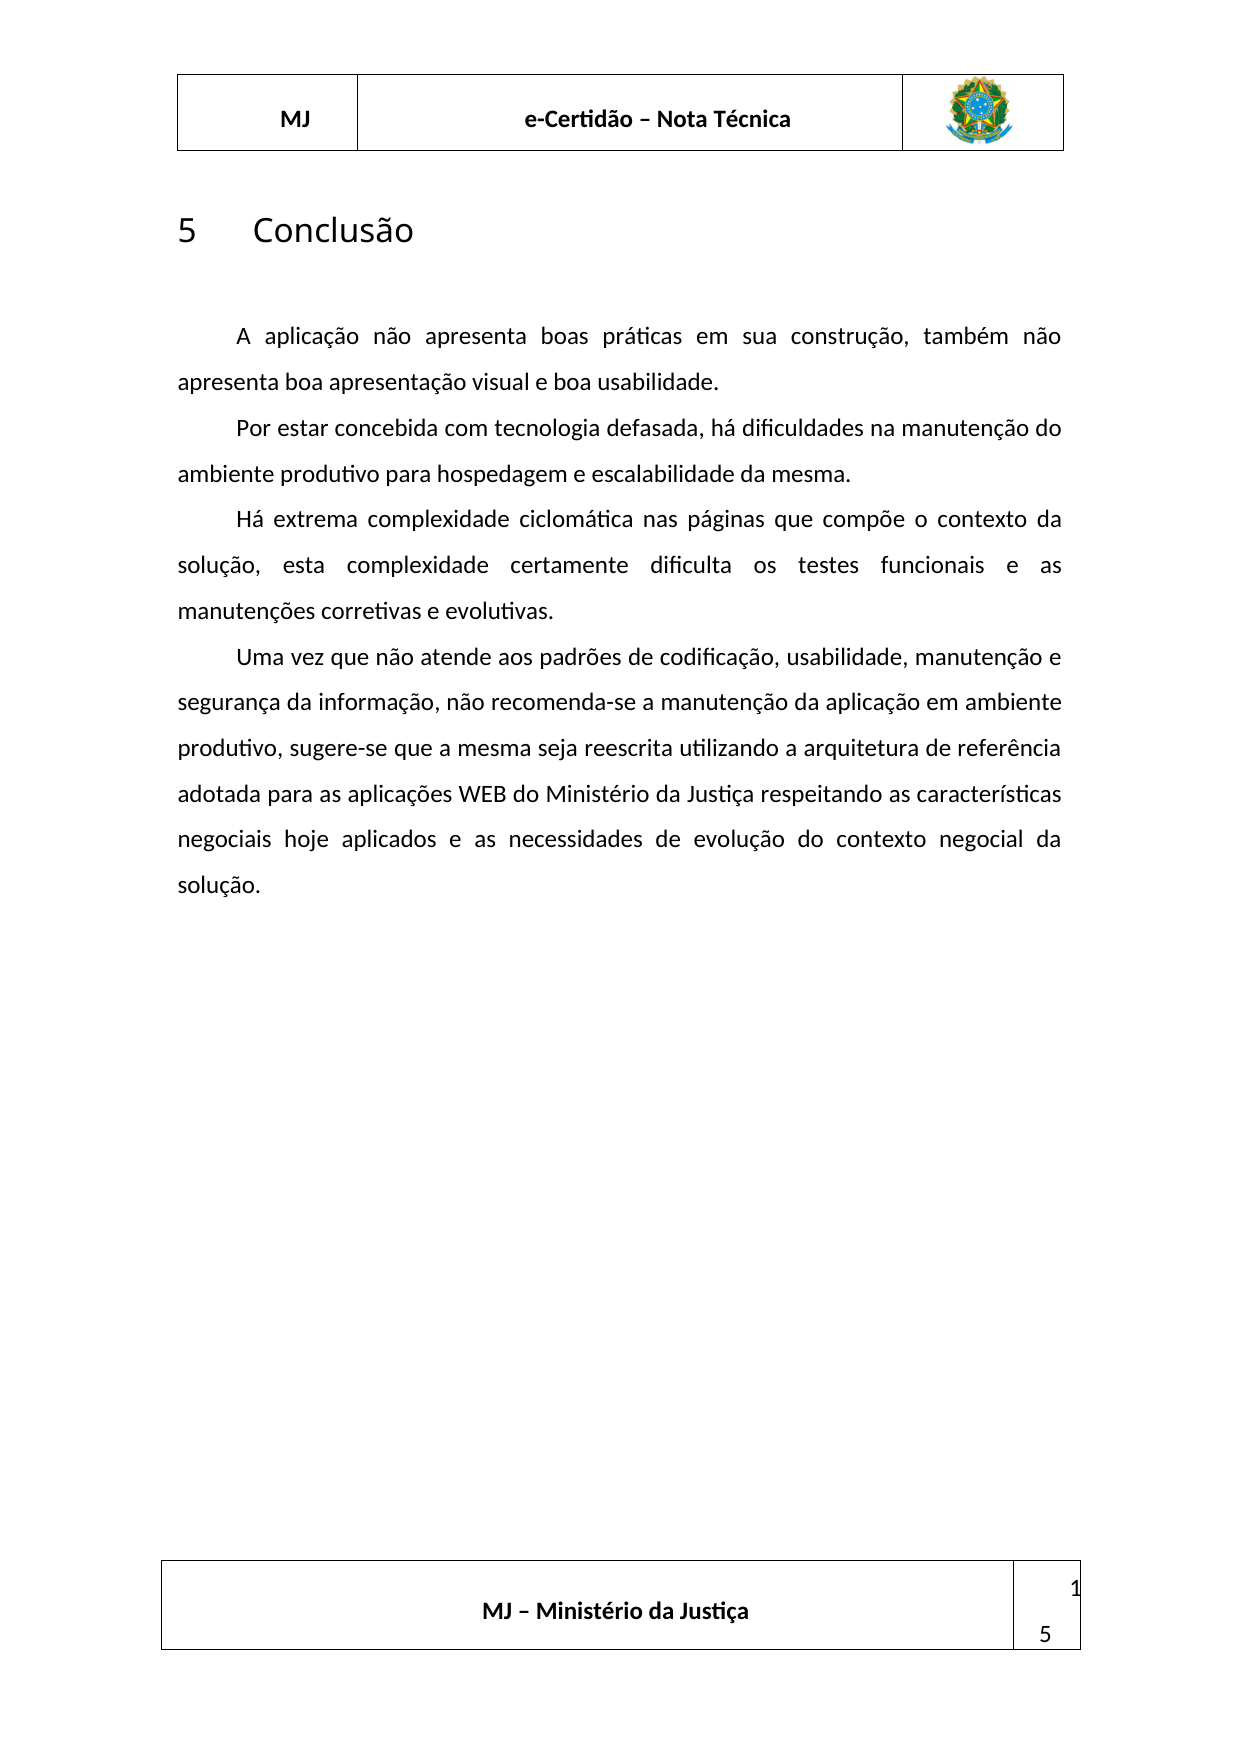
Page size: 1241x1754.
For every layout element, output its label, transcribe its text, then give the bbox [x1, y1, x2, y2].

text Uma vez que não atende aos padrões de codificação, usabilidade, manutenção e segurança da informação, não recomenda-se a manutenção da aplicação em ambiente produtivo, sugere-se que a mesma seja reescrita utilizando a arquitetura de referência adotada para as aplicações WEB do Ministério da Justiça respeitando as características negociais hoje aplicados e as necessidades de evolução do contexto negocial da solução. [177, 808, 1063, 824]
text Há extrema complexidade ciclomática nas páginas que compõe o contexto da solução, esta complexidade certamente dificulta os testes funcionais e as manutenções corretivas e evolutivas. [177, 580, 1063, 625]
text Há extrema complexidade ciclomática nas páginas que compõe o contexto da solução, esta complexidade certamente dificulta os testes funcionais e as manutenções corretivas e evolutivas. [177, 503, 1063, 549]
picture [944, 75, 1020, 149]
subtitle 5 Conclusão [414, 207, 1063, 252]
text Uma vez que não atende aos padrões de codificação, usabilidade, manutenção e segurança da informação, não recomenda-se a manutenção da aplicação em ambiente produtivo, sugere-se que a mesma seja reescrita utilizando a arquitetura de referência adotada para as aplicações WEB do Ministério da Justiça respeitando as características negociais hoje aplicados e as necessidades de evolução do contexto negocial da solução. [177, 854, 1063, 900]
text Por estar concebida com tecnologia defasada, há dificuldades na manutenção do ambiente produtivo para hospedagem e escalabilidade da mesma. [177, 412, 1063, 488]
text A aplicação não apresenta boas práticas em sua construção, também não apresenta boa apresentação visual e boa usabilidade. [177, 321, 1063, 397]
text Uma vez que não atende aos padrões de codificação, usabilidade, manutenção e segurança da informação, não recomenda-se a manutenção da aplicação em ambiente produtivo, sugere-se que a mesma seja reescrita utilizando a arquitetura de referência adotada para as aplicações WEB do Ministério da Justiça respeitando as características negociais hoje aplicados e as necessidades de evolução do contexto negocial da solução. [177, 717, 1063, 732]
text Uma vez que não atende aos padrões de codificação, usabilidade, manutenção e segurança da informação, não recomenda-se a manutenção da aplicação em ambiente produtivo, sugere-se que a mesma seja reescrita utilizando a arquitetura de referência adotada para as aplicações WEB do Ministério da Justiça respeitando as características negociais hoje aplicados e as necessidades de evolução do contexto negocial da solução. [177, 641, 1063, 686]
text Uma vez que não atende aos padrões de codificação, usabilidade, manutenção e segurança da informação, não recomenda-se a manutenção da aplicação em ambiente produtivo, sugere-se que a mesma seja reescrita utilizando a arquitetura de referência adotada para as aplicações WEB do Ministério da Justiça respeitando as características negociais hoje aplicados e as necessidades de evolução do contexto negocial da solução. [177, 763, 1063, 778]
